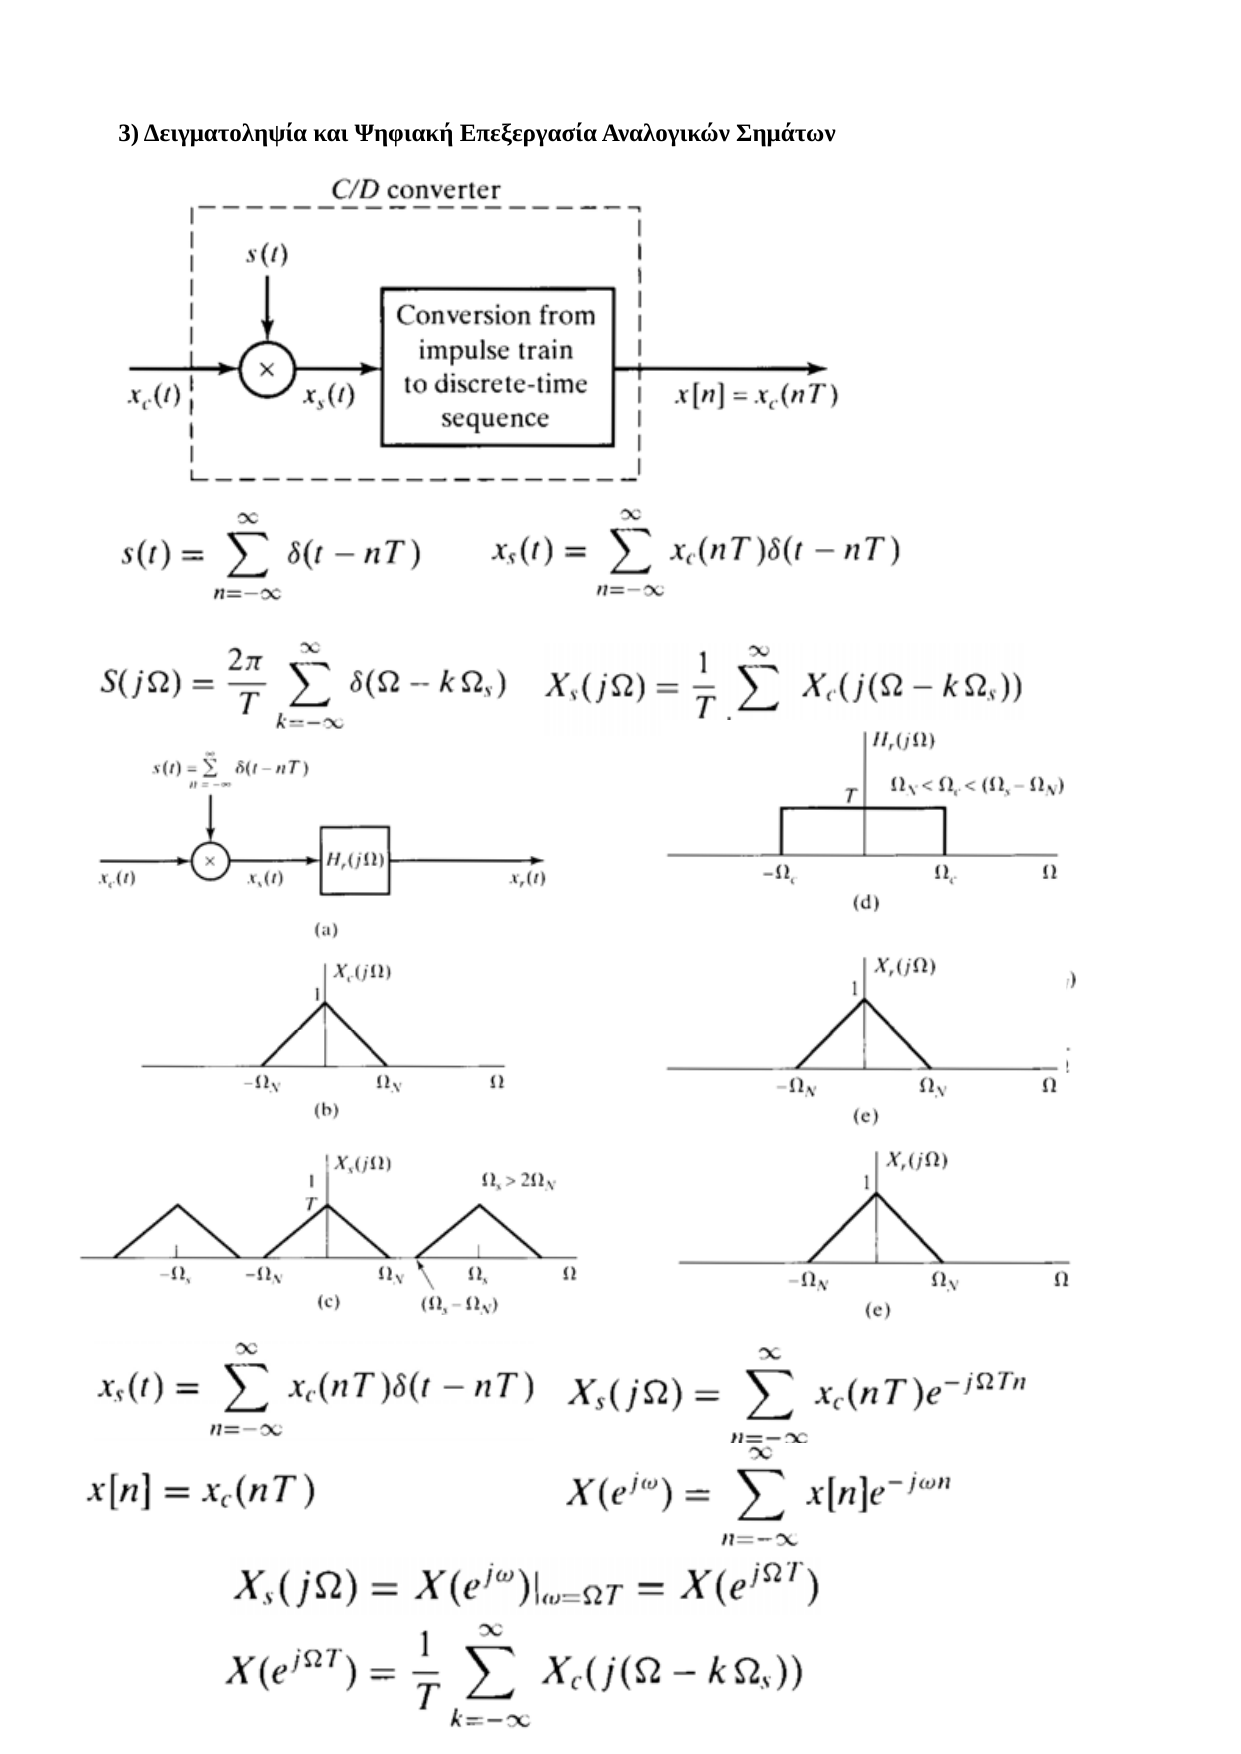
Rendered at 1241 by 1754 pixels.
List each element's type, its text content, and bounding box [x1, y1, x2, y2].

picture [122, 175, 845, 490]
picture [543, 643, 1079, 1324]
picture [93, 1341, 535, 1441]
picture [566, 1343, 1029, 1551]
picture [83, 1466, 318, 1527]
picture [223, 1621, 807, 1735]
picture [229, 1557, 822, 1615]
picture [116, 511, 423, 604]
text 3) Δειγματοληψία και Ψηφιακή Επεξεργασία Αναλογικών Σημάτων [118, 118, 1122, 147]
picture [71, 746, 586, 1315]
picture [490, 507, 902, 600]
picture [97, 639, 508, 732]
